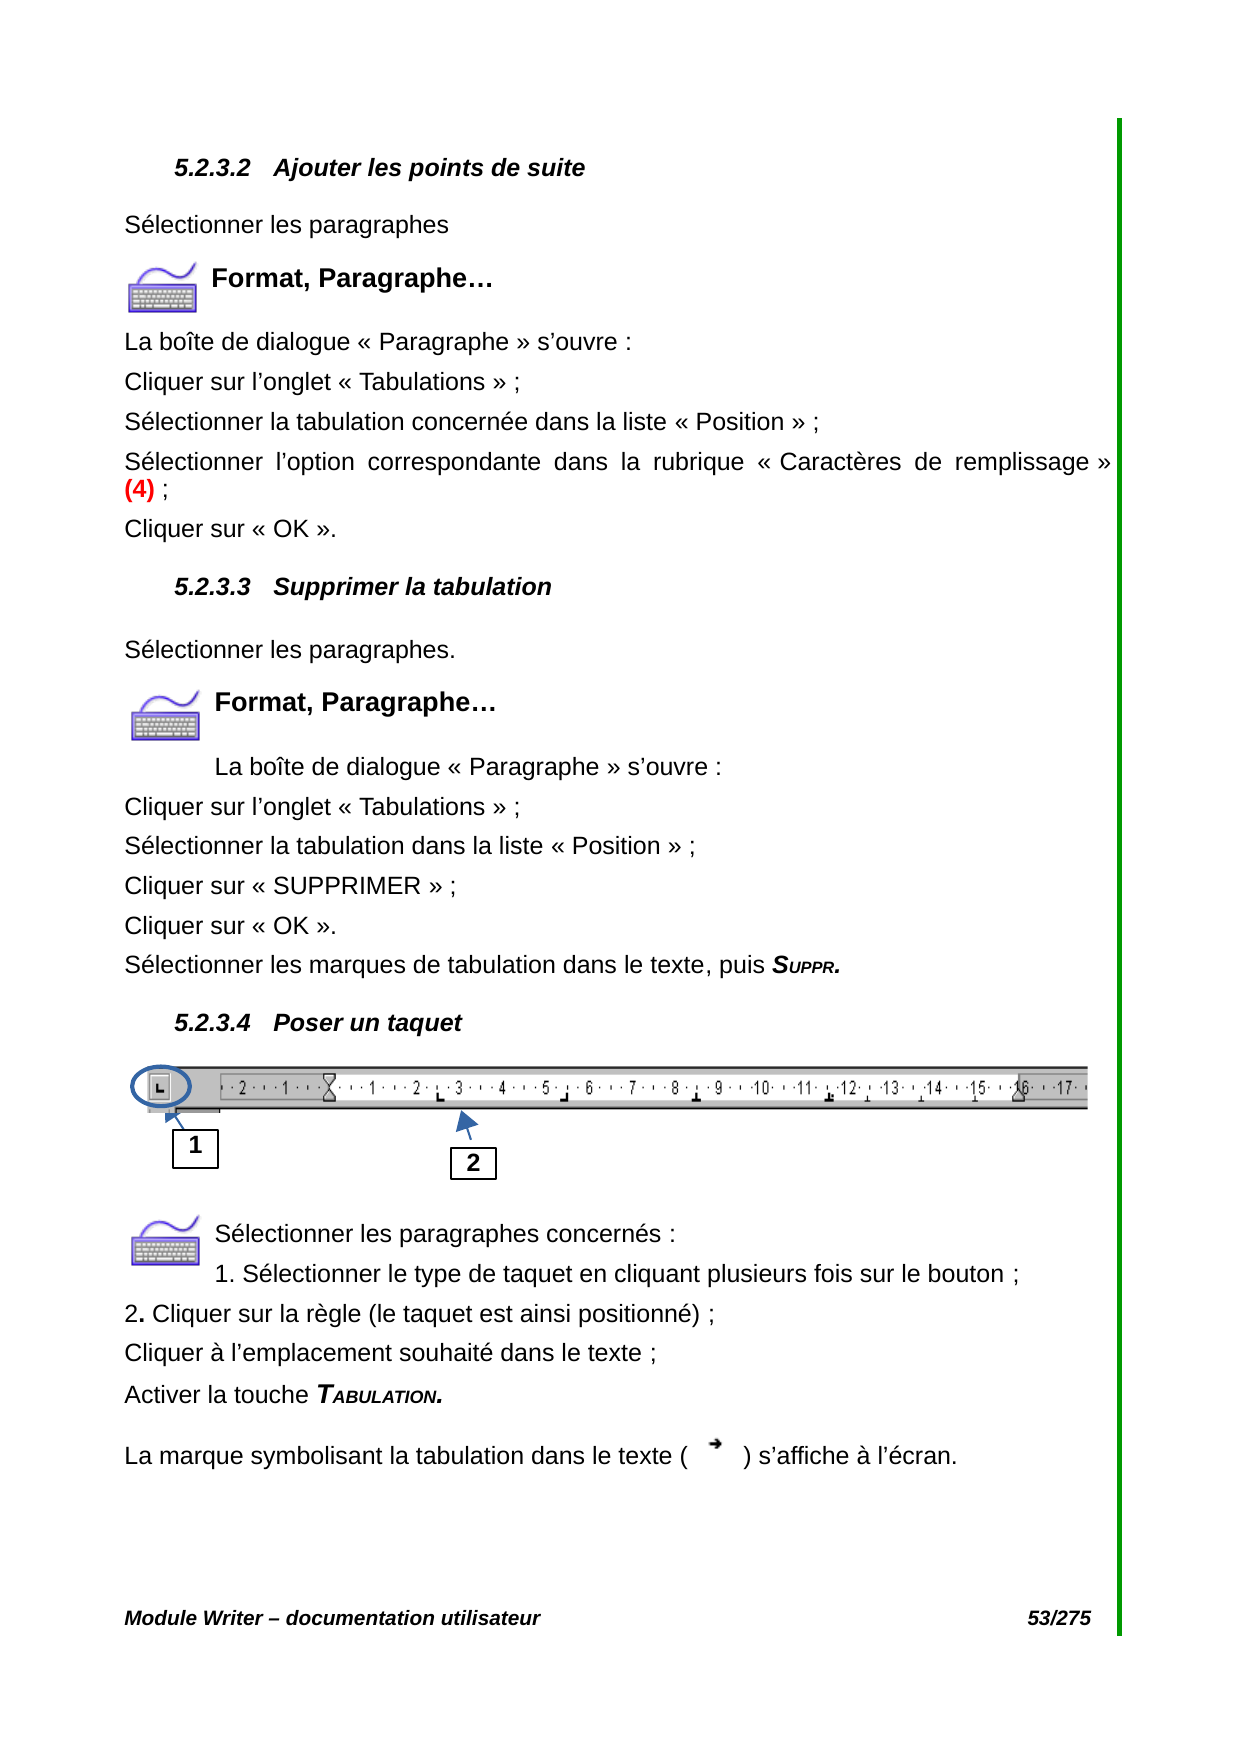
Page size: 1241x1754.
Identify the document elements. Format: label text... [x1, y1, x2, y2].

text Sélectionner les paragraphes. [124, 636, 1111, 663]
text La boîte de dialogue « Paragraphe » s’ouvre : [124, 328, 1111, 356]
picture [688, 1421, 744, 1465]
text Activer la touche Tabulation. [124, 1379, 1111, 1409]
text Format, Paragraphe… [203, 687, 1111, 717]
subtitle Poser un taquet [174, 1009, 1111, 1037]
subtitle Supprimer la tabulation [174, 572, 1111, 600]
text Sélectionner les paragraphes [124, 211, 1111, 239]
text 2. Cliquer sur la règle (le taquet est ainsi positionné) ; [124, 1299, 1111, 1327]
text Cliquer sur « OK ». [124, 515, 1111, 543]
text La boîte de dialogue « Paragraphe » s’ouvre : [124, 753, 1111, 781]
text Cliquer sur l’onglet « Tabulations » ; [124, 368, 1111, 396]
text Sélectionner l’option correspondante dans la rubrique « Caractères de remplissage » (4) ; [124, 447, 1111, 503]
text La marque symbolisant la tabulation dans le texte () s’affiche à l’écran. [124, 1421, 1111, 1470]
text Cliquer sur « SUPPRIMER » ; [124, 872, 1111, 900]
text Format, Paragraphe… [200, 262, 1111, 293]
picture [127, 680, 203, 755]
text Cliquer sur l’onglet « Tabulations » ; [124, 792, 1111, 820]
picture [124, 251, 200, 327]
text Sélectionner la tabulation concernée dans la liste « Position » ; [124, 408, 1111, 436]
text Sélectionner les marques de tabulation dans le texte, puis Suppr. [124, 951, 1111, 979]
text Cliquer sur « OK ». [124, 912, 1111, 939]
picture [127, 1205, 203, 1280]
text Sélectionner la tabulation dans la liste « Position » ; [124, 832, 1111, 860]
subtitle Ajouter les points de suite [174, 153, 1111, 181]
text Sélectionner les paragraphes concernés : [203, 1220, 1111, 1248]
text Cliquer à l’emplacement souhaité dans le texte ; [124, 1339, 1111, 1367]
text 1. Sélectionner le type de taquet en cliquant plusieurs fois sur le bouton ; [124, 1260, 1111, 1288]
